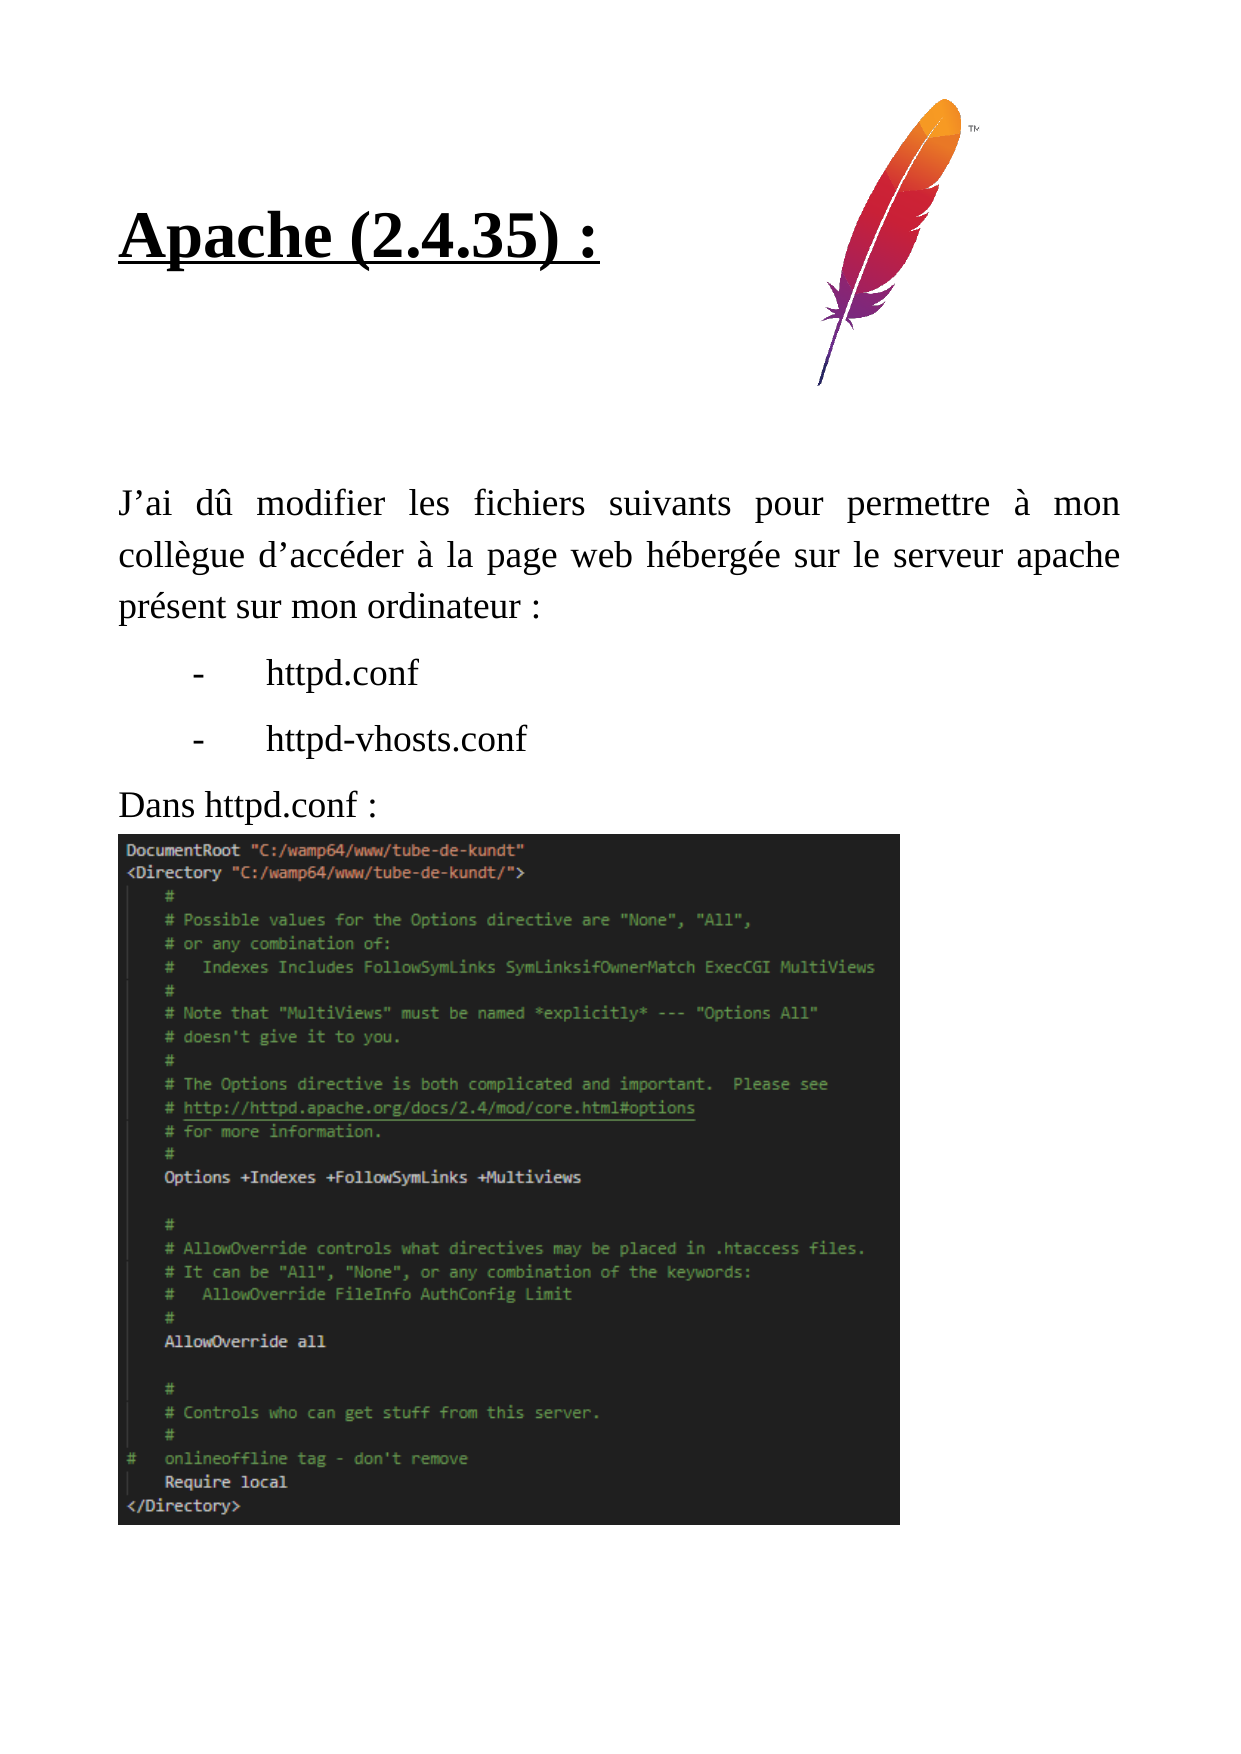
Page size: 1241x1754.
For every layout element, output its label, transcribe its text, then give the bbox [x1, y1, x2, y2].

text [980, 195, 1122, 271]
text J’ai dû modifier les fichiers suivants pour permettre à mon collègue d’accéder à la page web hébergée sur le serveur apache présent sur mon ordinateur : [118, 481, 1122, 627]
text Dans httpd.conf : [118, 783, 1122, 1524]
text - httpd.conf [118, 650, 1122, 693]
picture [817, 99, 980, 386]
picture [118, 834, 900, 1525]
text Apache (2.4.35) : [118, 195, 817, 271]
text - httpd-vhosts.conf [118, 716, 1122, 759]
